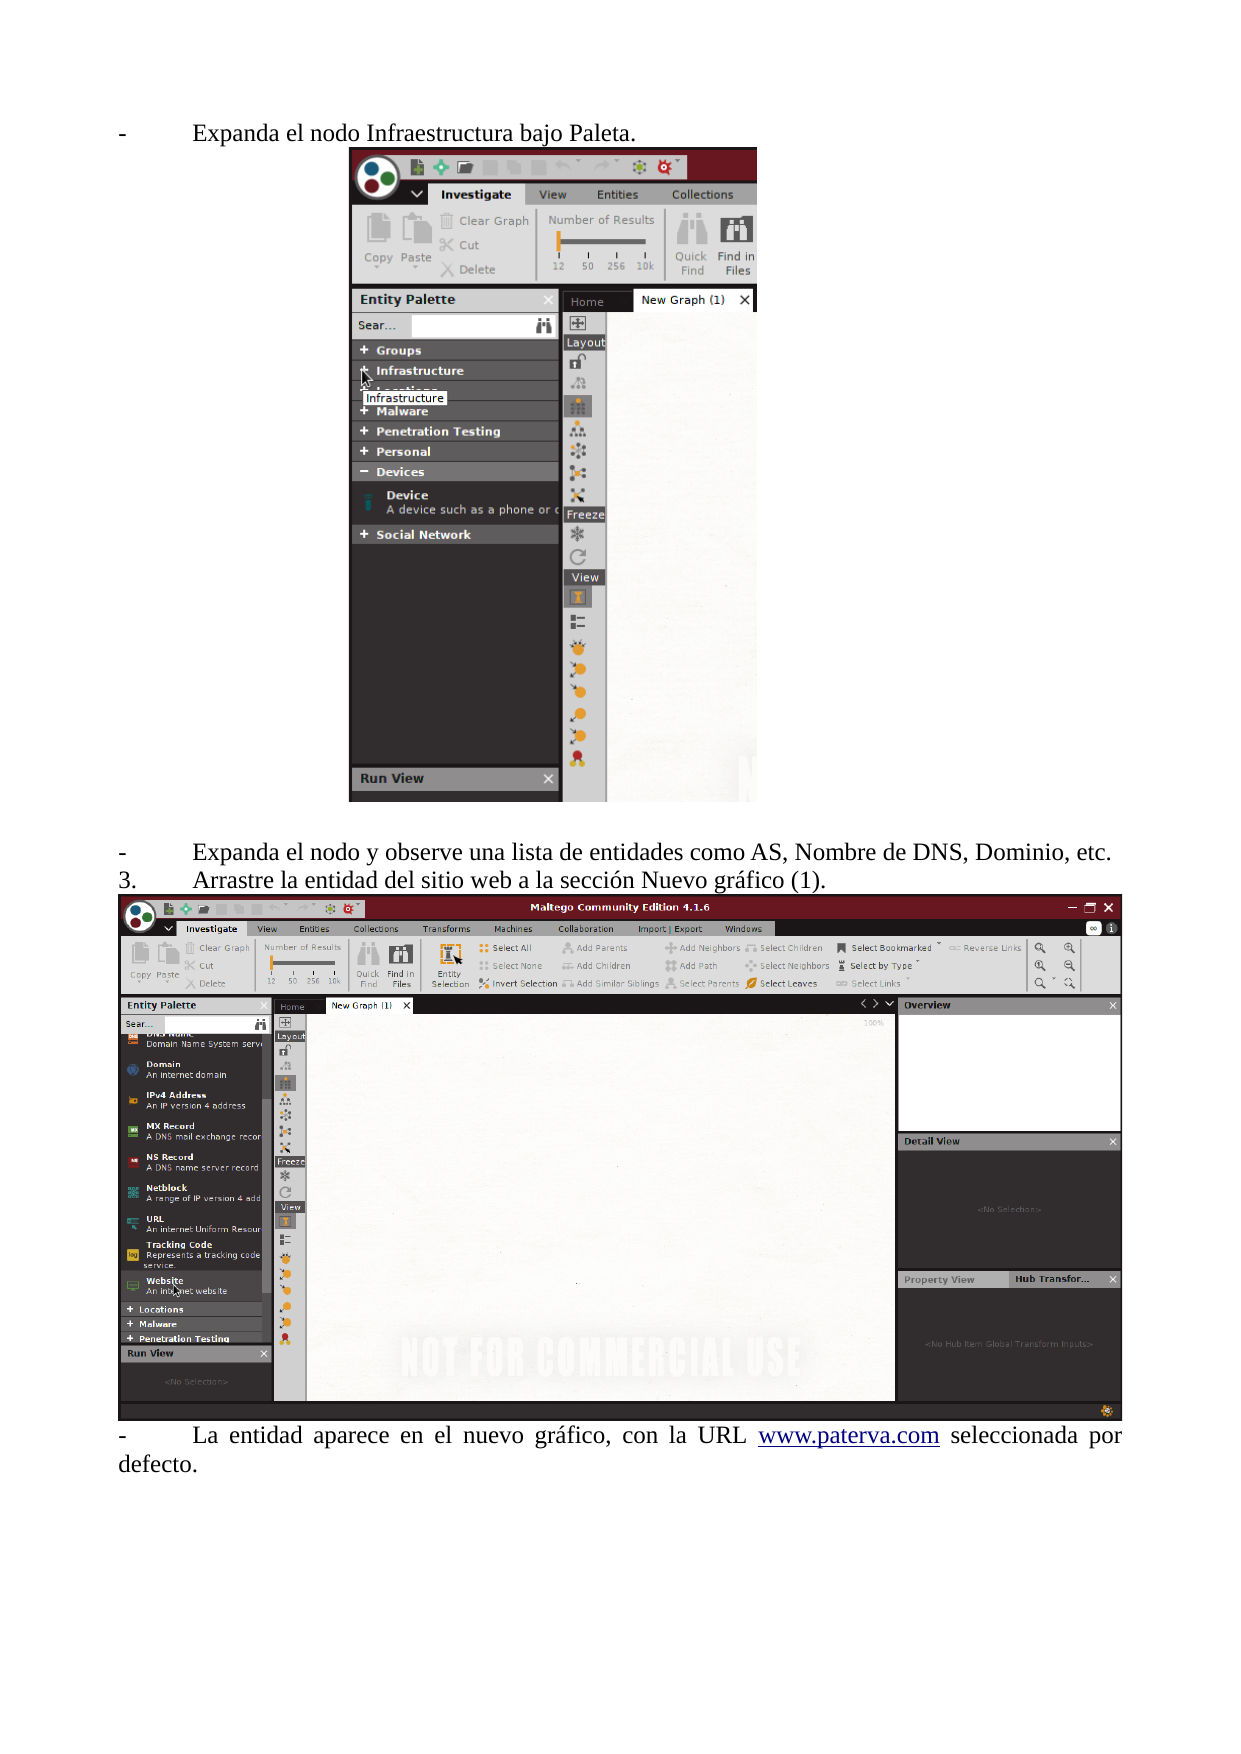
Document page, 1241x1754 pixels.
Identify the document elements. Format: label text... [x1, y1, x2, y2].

text - Expanda el nodo Infraestructura bajo Paleta. [118, 118, 1122, 147]
text 3. Arrastre la entidad del sitio web a la sección Nuevo gráfico (1). [118, 866, 1122, 894]
text - Expanda el nodo y observe una lista de entidades como AS, Nombre de DNS, Dominio, etc. [118, 837, 1122, 866]
text - La entidad aparece en el nuevo gráfico, con la URL www.paterva.com seleccionada por defecto. [118, 1421, 1122, 1478]
picture [118, 894, 1123, 1421]
